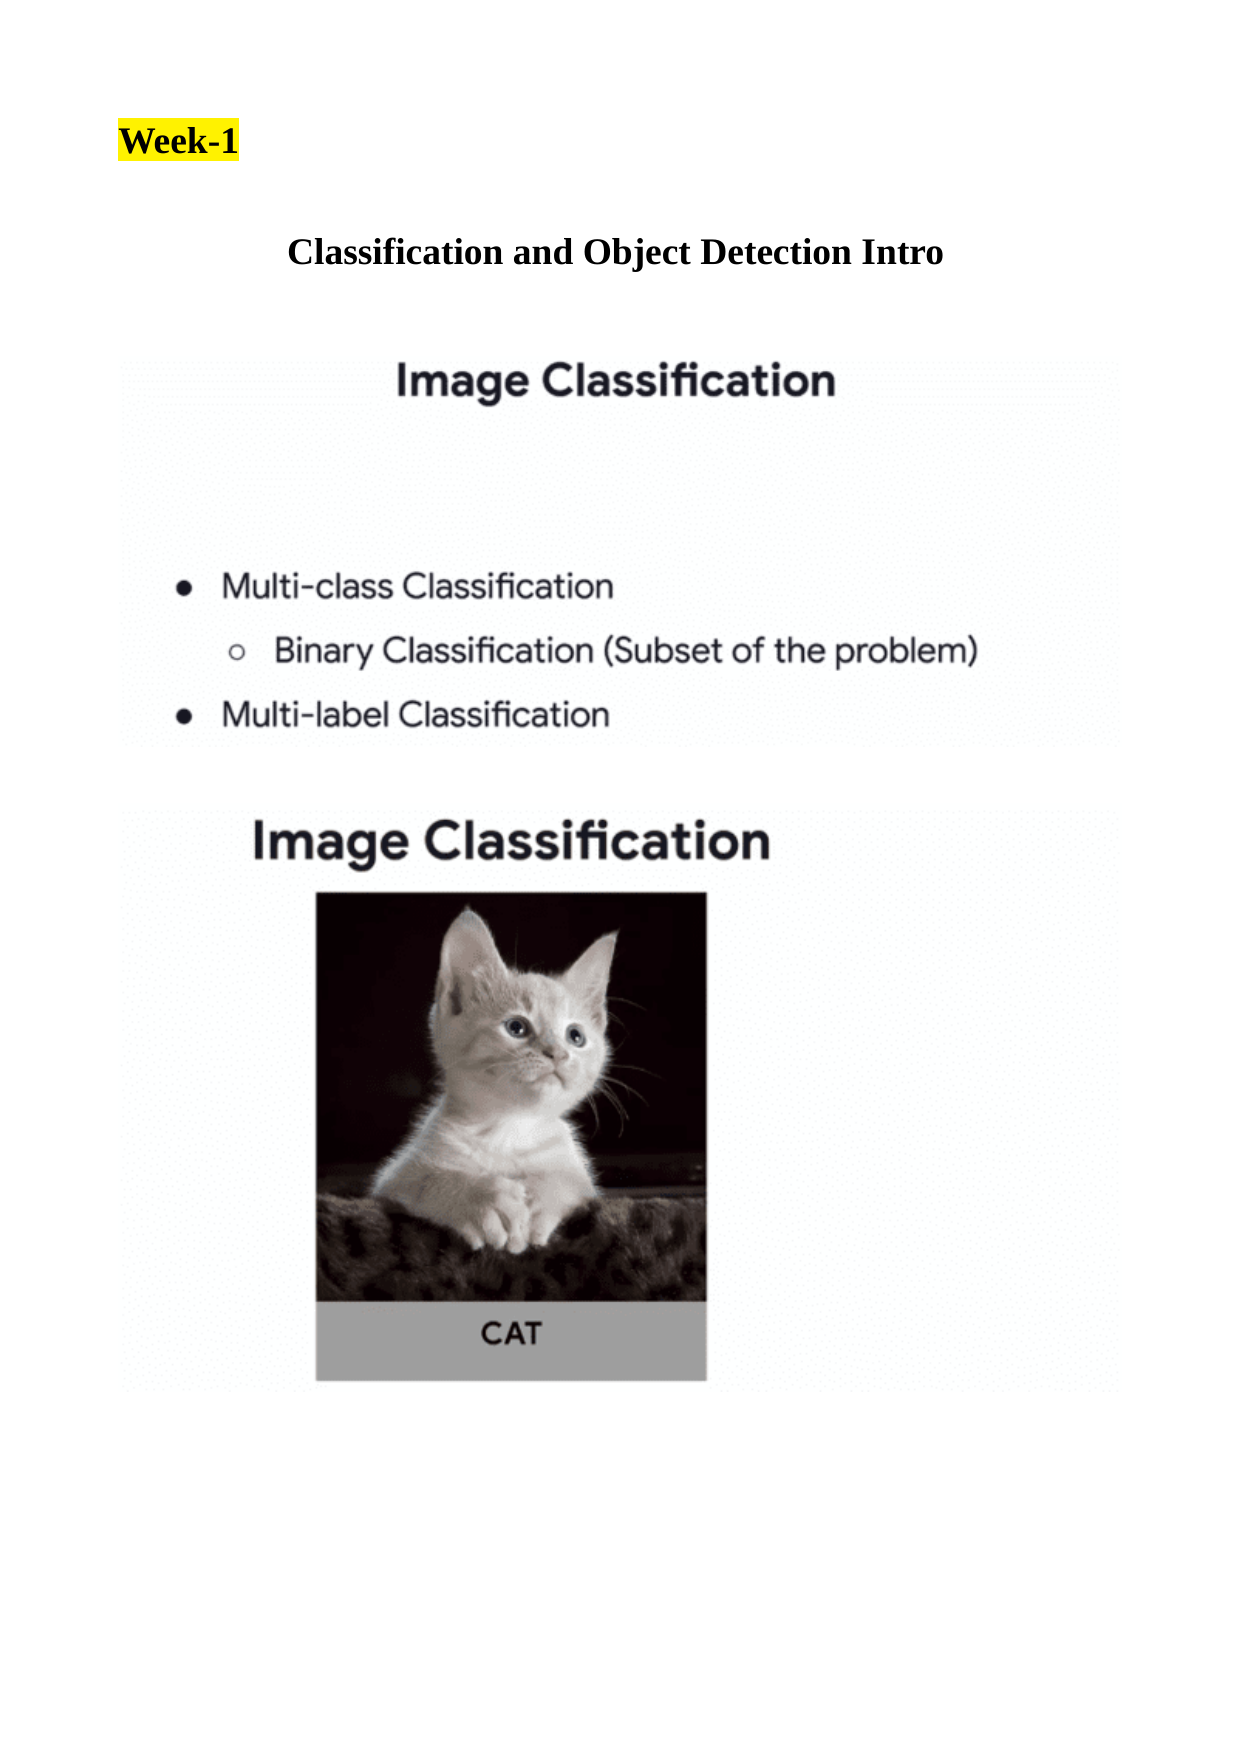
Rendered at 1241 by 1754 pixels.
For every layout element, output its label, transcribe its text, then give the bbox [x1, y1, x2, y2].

subtitle Classification and Object Detection Intro [118, 229, 1122, 272]
picture [118, 356, 1123, 747]
text Week-1 [118, 118, 1122, 161]
picture [118, 803, 1123, 1392]
